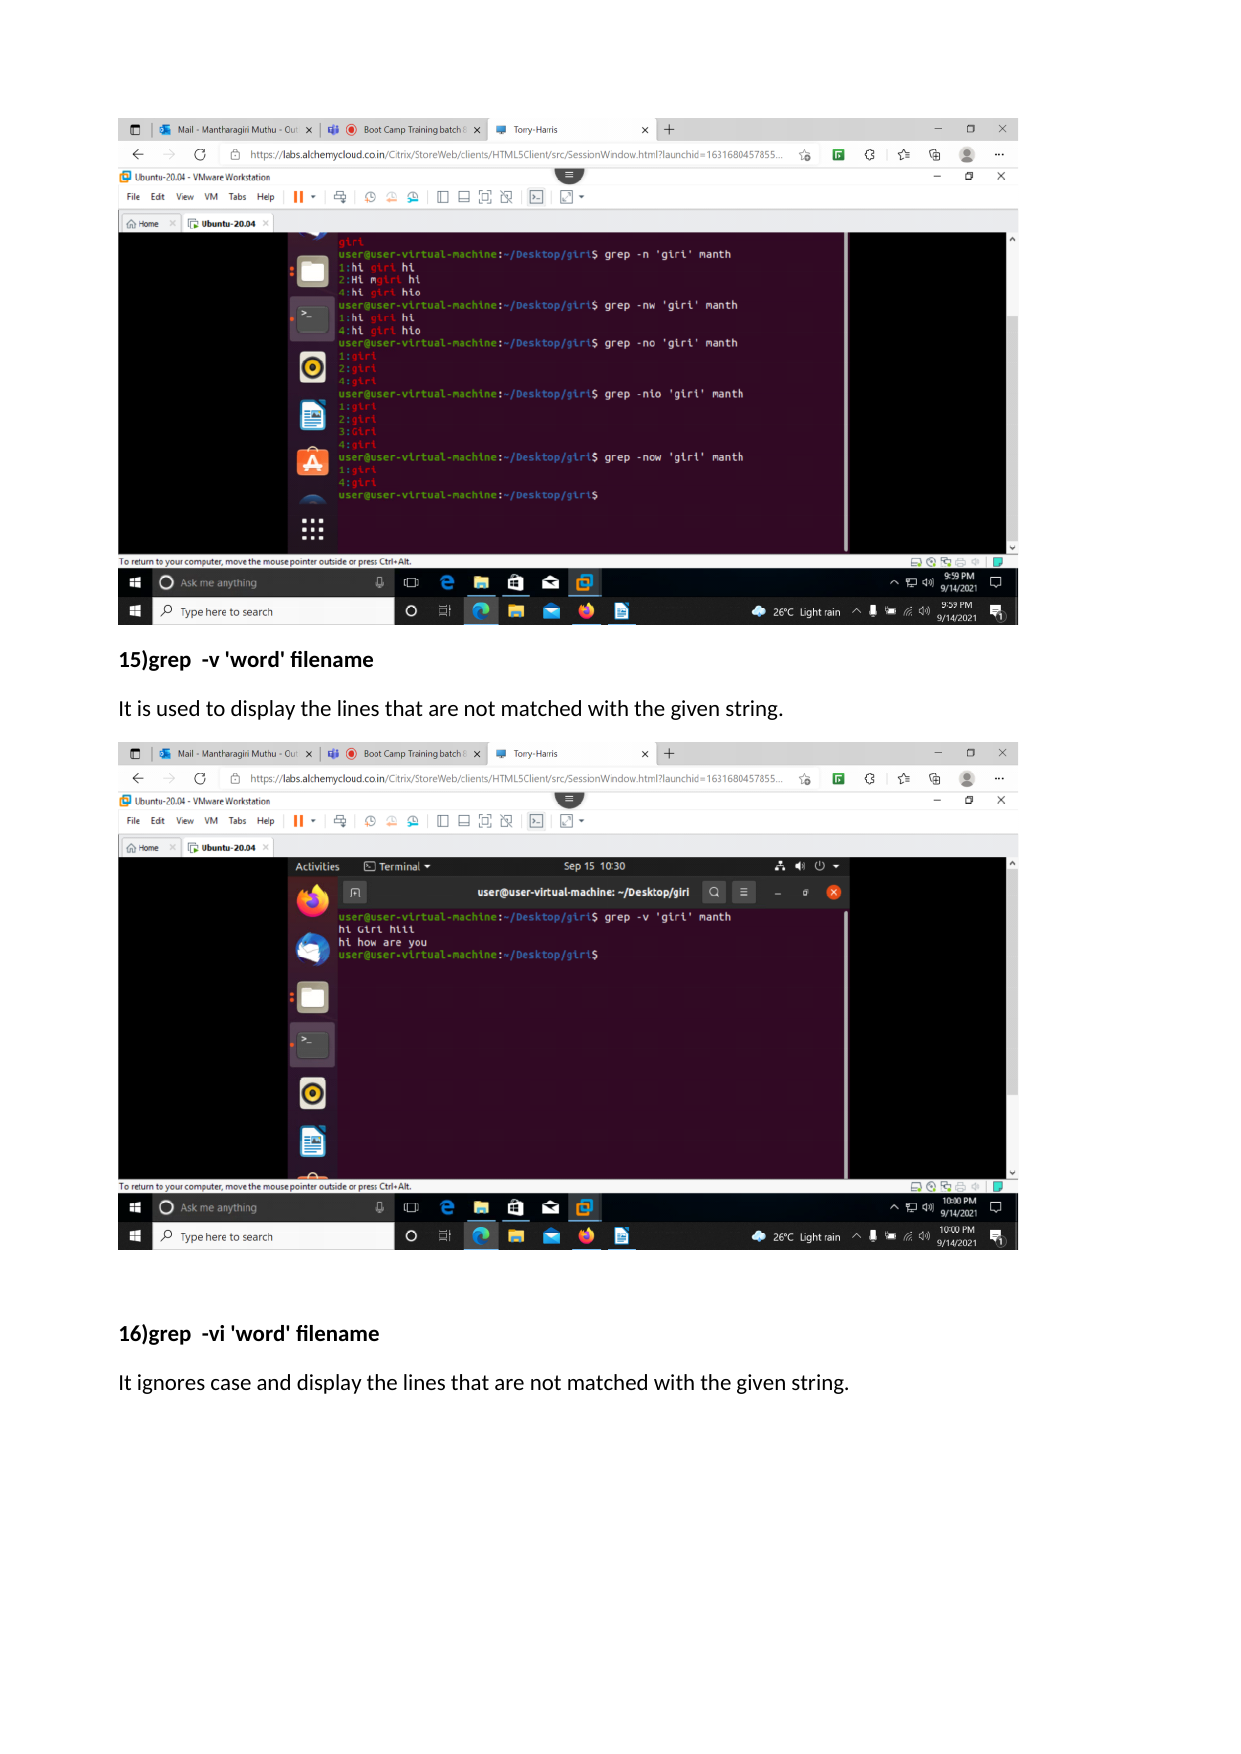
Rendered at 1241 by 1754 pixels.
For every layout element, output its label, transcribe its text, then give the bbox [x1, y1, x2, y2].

text It is used to display the lines that are not matched with the given string. [118, 694, 1122, 722]
text 15)grep -v 'word' filename [118, 645, 1122, 673]
text It ignores case and display the lines that are not matched with the given string. [118, 1368, 1122, 1396]
text 16)grep -vi 'word' filename [118, 1319, 1122, 1347]
